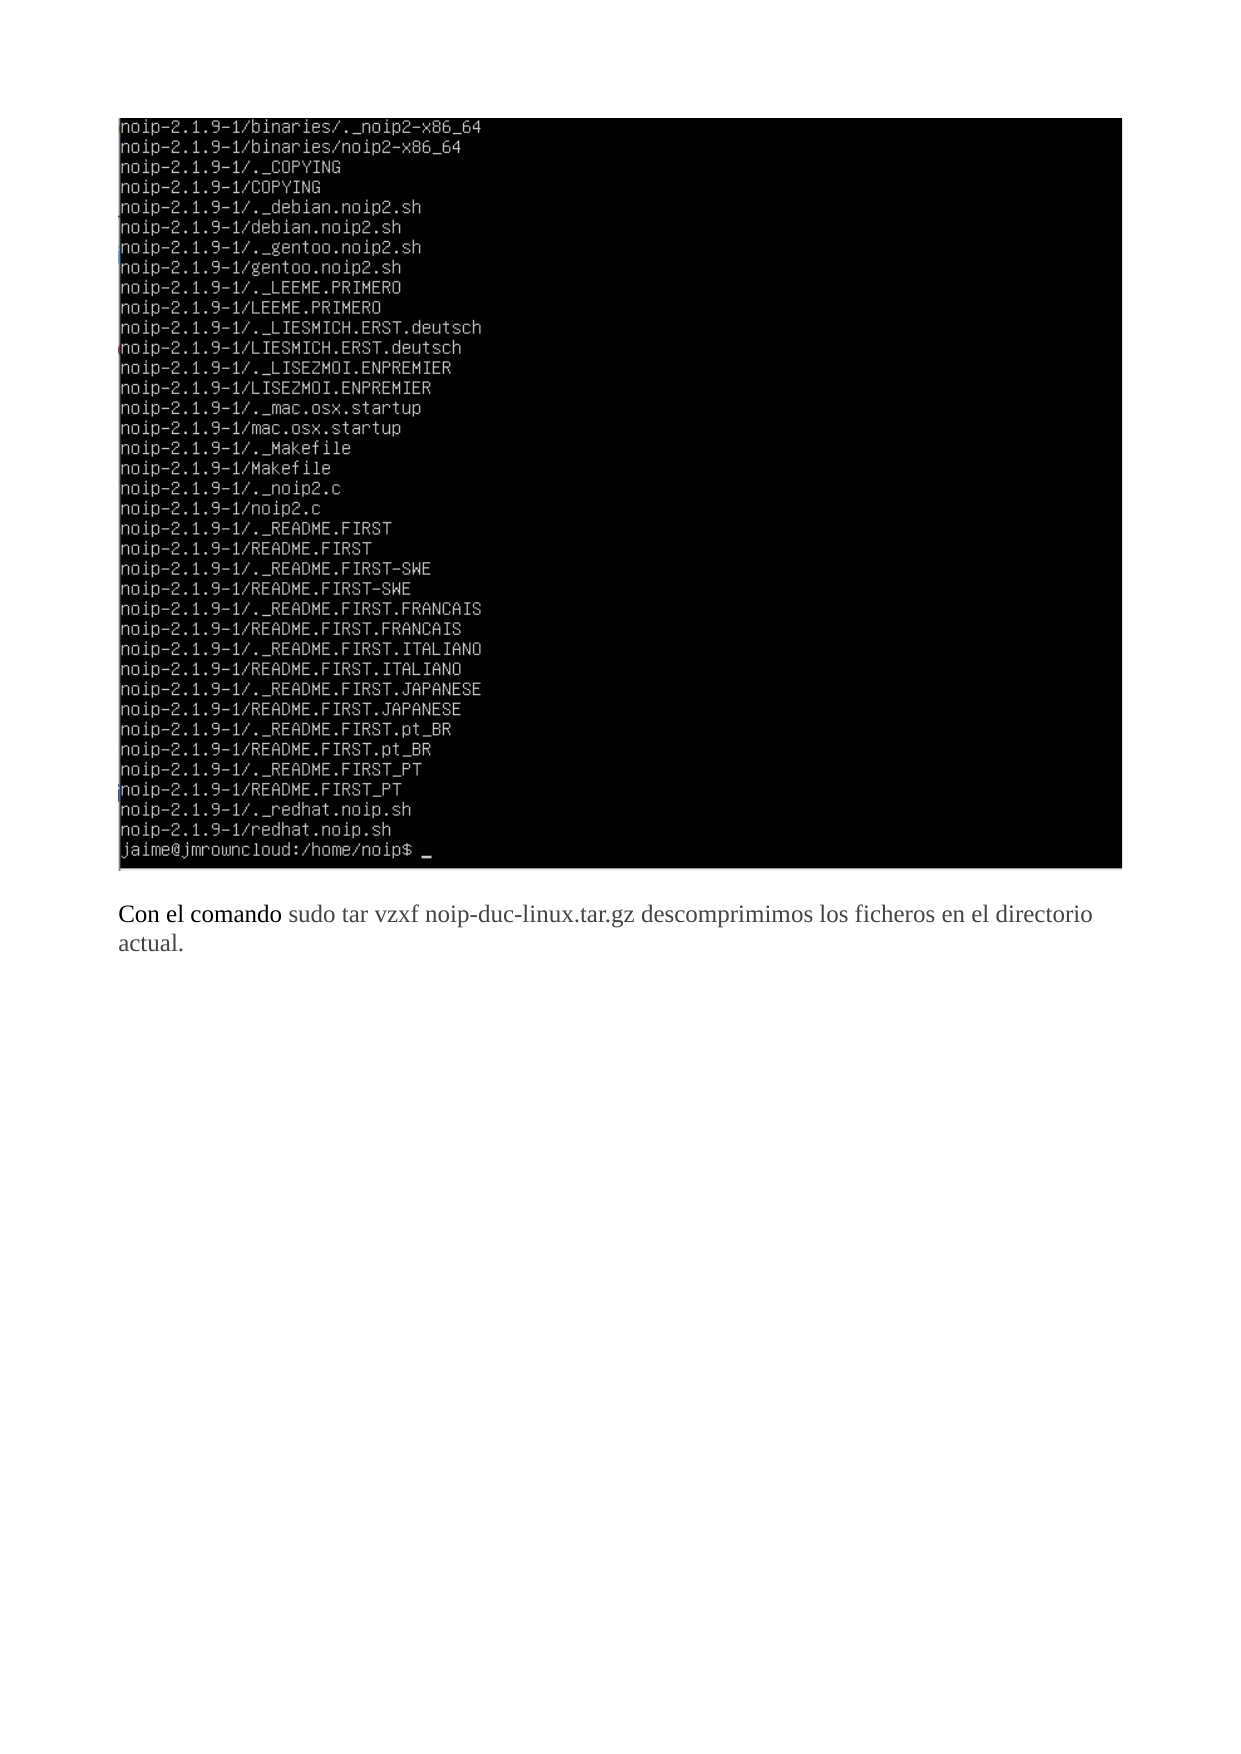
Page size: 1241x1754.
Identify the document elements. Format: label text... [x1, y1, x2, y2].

text Con el comando sudo tar vzxf noip-duc-linux.tar.gz descomprimimos los ficheros en el directorio actual. [118, 899, 1122, 956]
picture [118, 118, 1123, 871]
